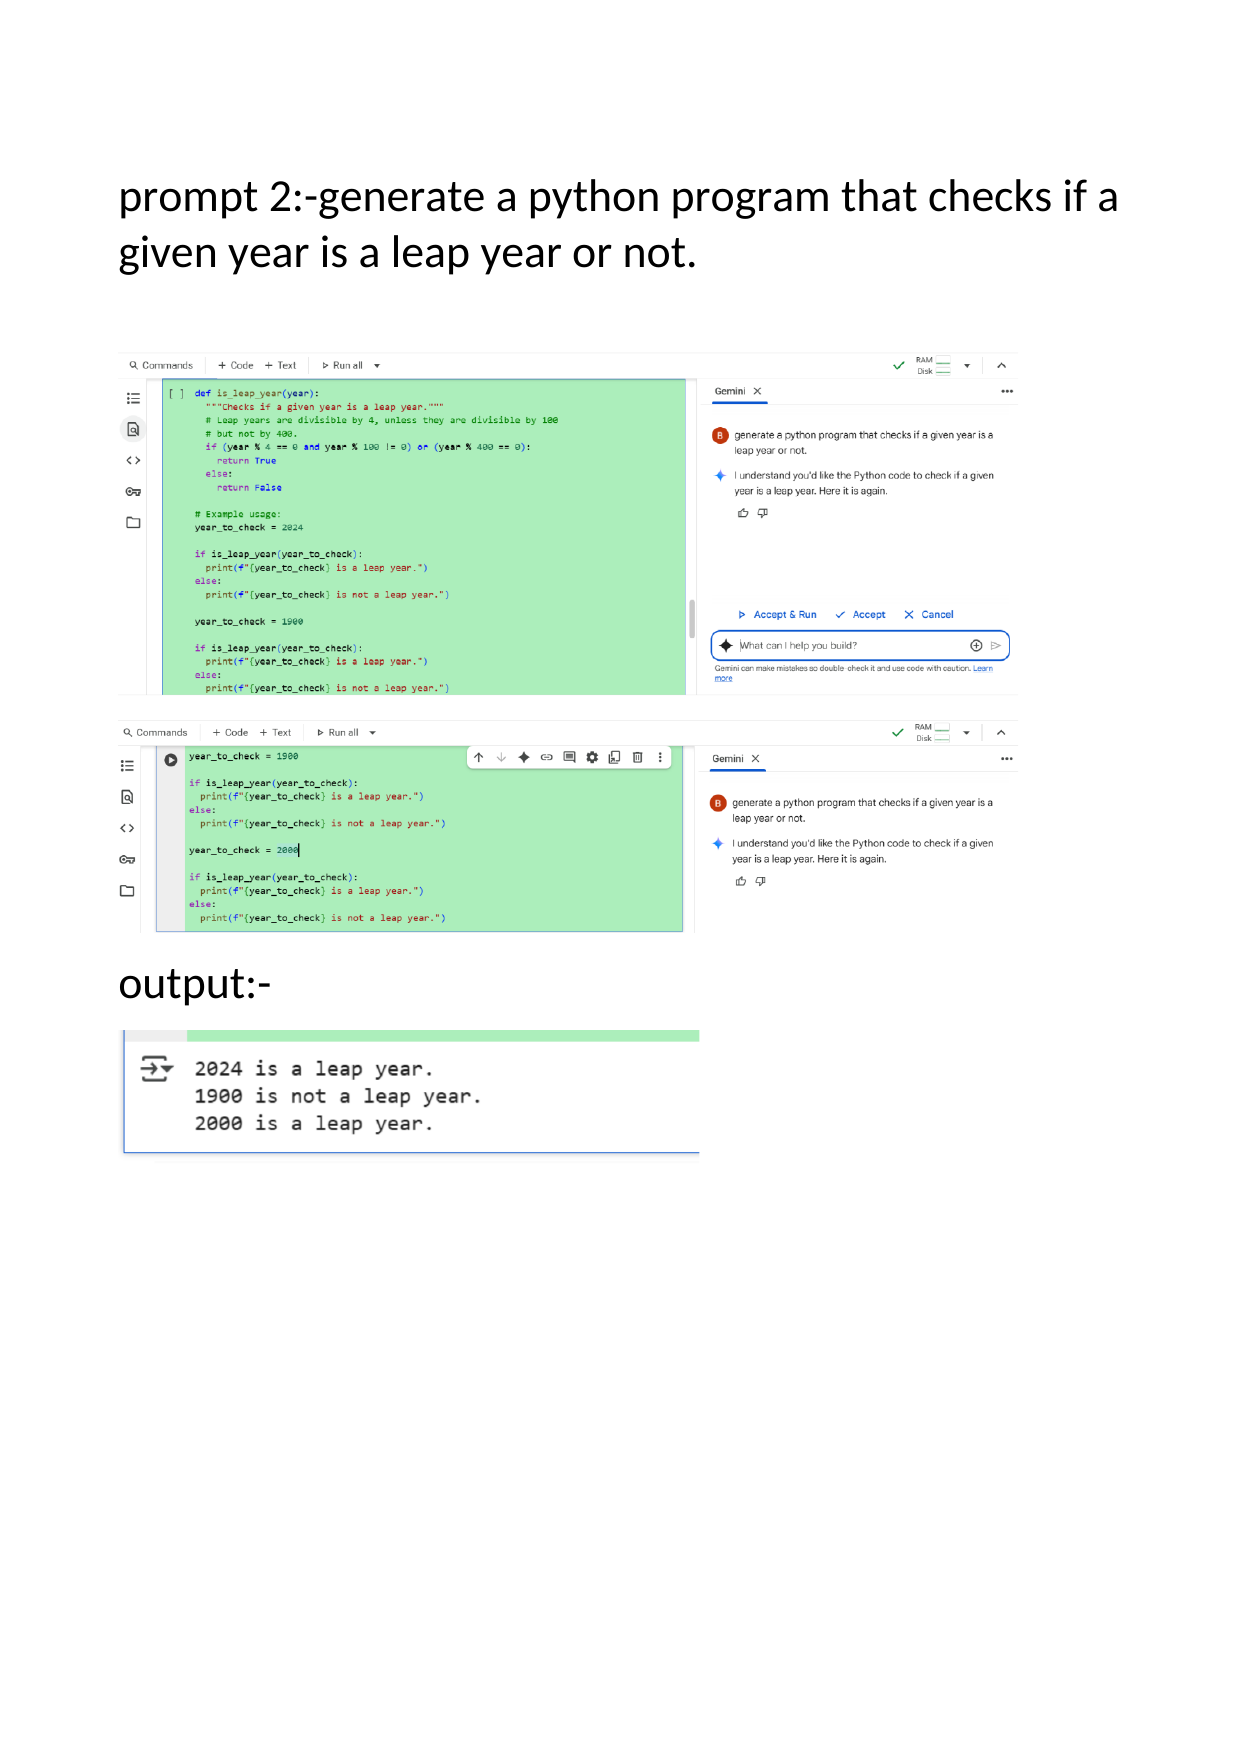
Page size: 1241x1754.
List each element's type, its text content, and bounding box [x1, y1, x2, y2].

text output:- [118, 954, 1122, 1010]
text prompt 2:-generate a python program that checks if a given year is a leap year or not. [118, 167, 1122, 279]
